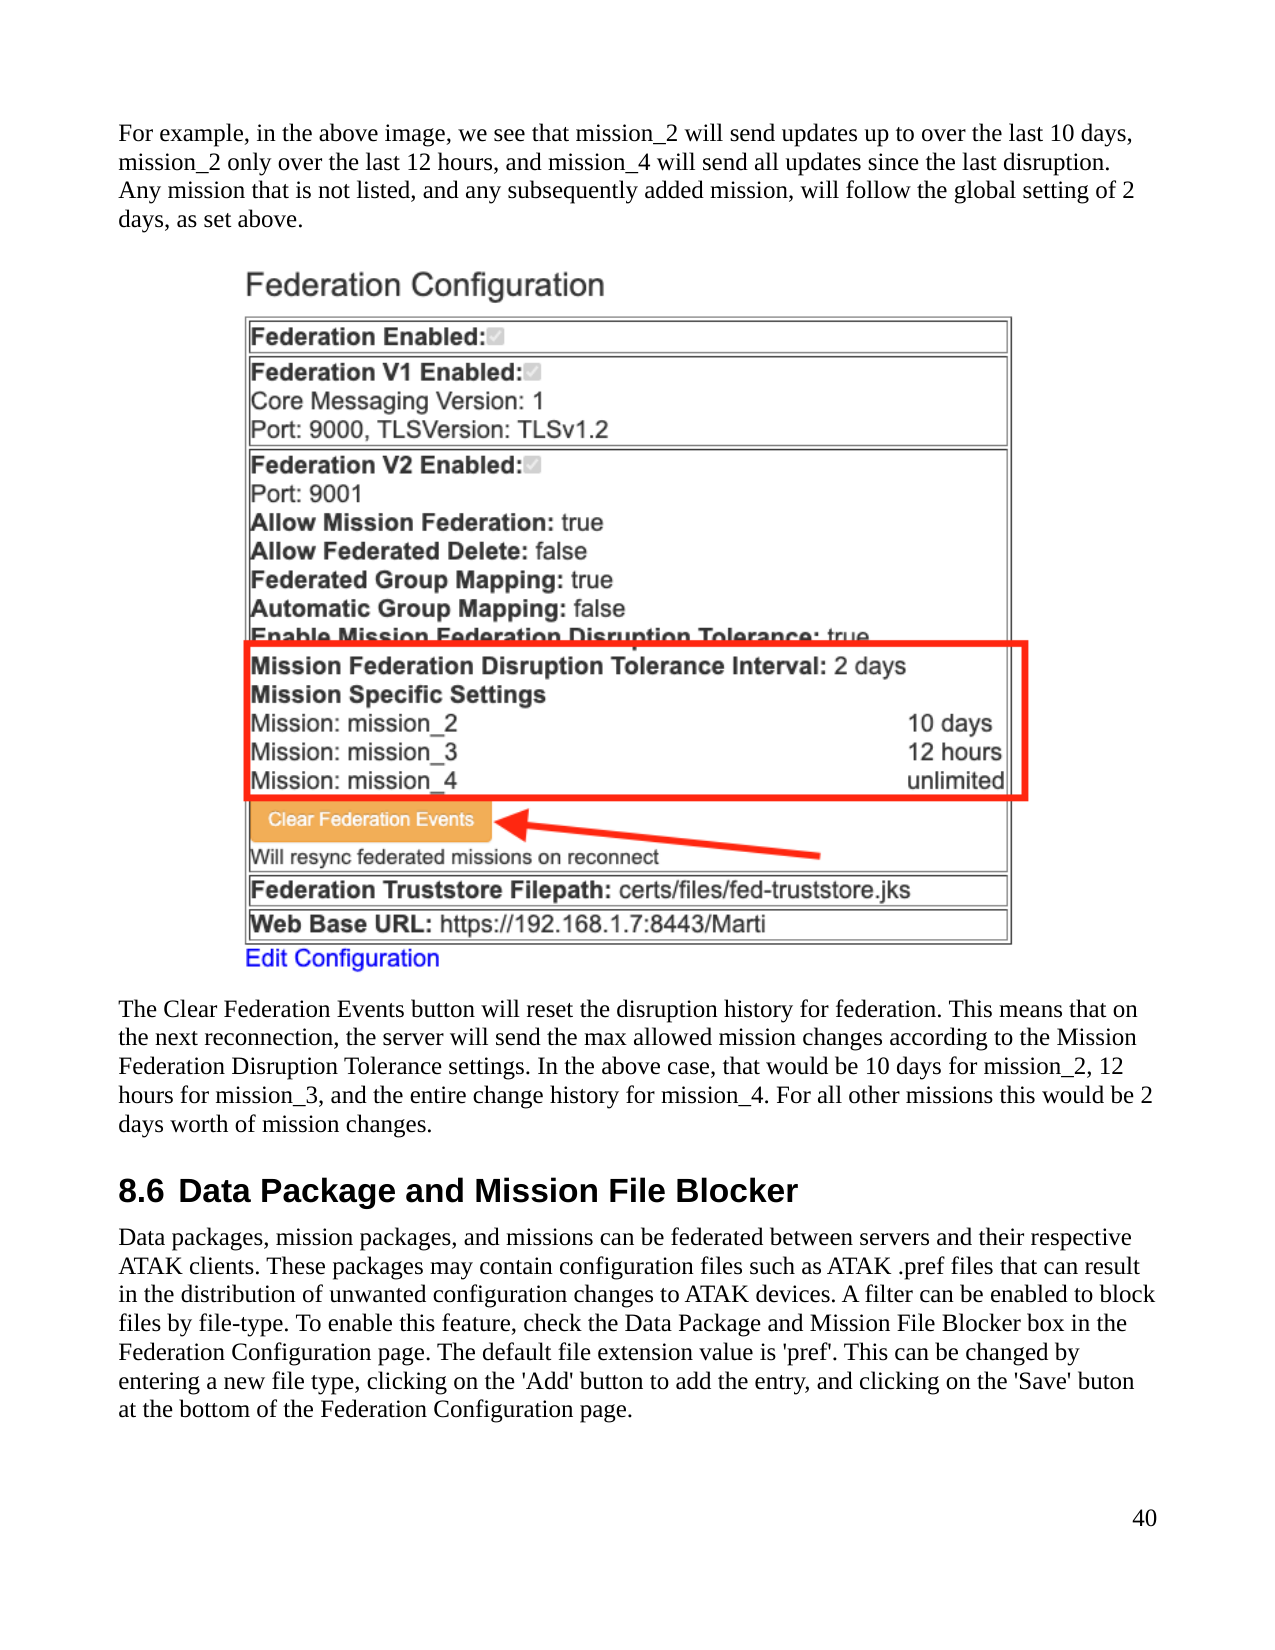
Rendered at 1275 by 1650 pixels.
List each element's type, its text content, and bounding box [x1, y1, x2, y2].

picture [241, 262, 1034, 994]
text Data packages, mission packages, and missions can be federated between servers and their respective ATAK clients. These packages may contain configuration files such as ATAK .pref files that can result in the distribution of unwanted configuration changes to ATAK devices. A filter can be enabled to block files by file-type. To enable this feature, check the Data Package and Mission File Blocker box in the Federation Configuration page. The default file extension value is 'pref'. This can be changed by entering a new file type, clicking on the 'Add' button to add the entry, and clicking on the 'Save' buton at the bottom of the Federation Configuration page. [118, 1222, 1157, 1423]
subtitle Data Package and Mission File Blocker [118, 1171, 1157, 1209]
text For example, in the above image, we see that mission_2 will send updates up to over the last 10 days, mission_2 only over the last 12 hours, and mission_4 will send all updates since the last disruption. Any mission that is not listed, and any subsequently added mission, will follow the global setting of 2 days, as set above. [118, 118, 1157, 233]
text The Clear Federation Events button will reset the disruption history for federation. This means that on the next reconnection, the server will send the max allowed mission changes according to the Mission Federation Disruption Tolerance settings. In the above case, that would be 10 days for mission_2, 12 hours for mission_3, and the entire change history for mission_4. For all other missions this would be 2 days worth of mission changes. [118, 246, 1157, 1137]
